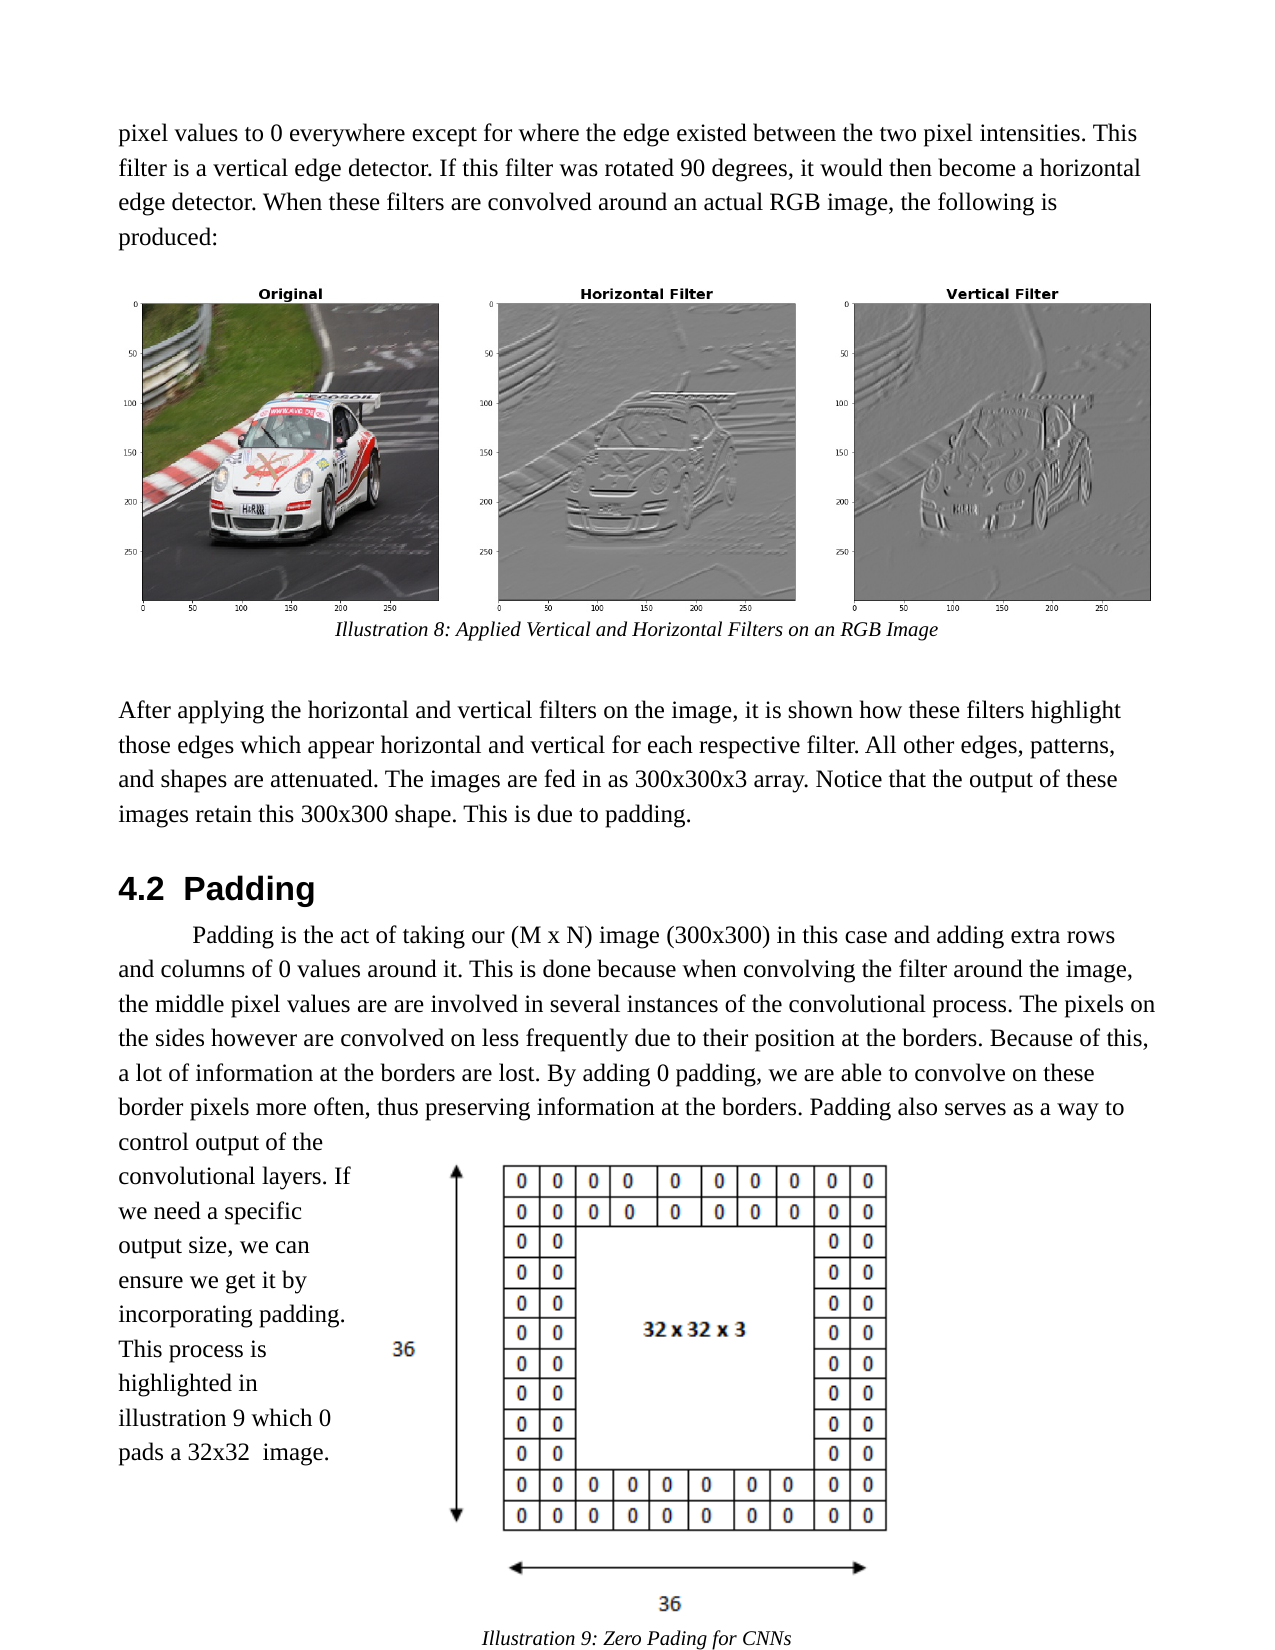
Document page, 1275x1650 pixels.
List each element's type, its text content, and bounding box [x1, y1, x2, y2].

text Padding is the act of taking our (M x N) image (300x300) in this case and adding extra rows and columns of 0 values around it. This is done because when convolving the filter around the image, the middle pixel values are are involved in several instances of the convolutional process. The pixels on the sides however are convolved on less frequently due to their position at the borders. Because of this, a lot of information at the borders are lost. By adding 0 padding, we are able to convolve on these border pixels more often, thus preserving information at the borders. Padding also serves as a way to control output of the convolutional layers. If we need a specific output size, we can ensure we get it by incorporating padding. This process is highlighted in illustration 9 which 0 pads a 32x32 image. [118, 920, 1157, 1466]
picture [358, 1141, 917, 1626]
text After applying the horizontal and vertical filters on the image, it is shown how these filters highlight those edges which appear horizontal and vertical for each respective filter. All other edges, patterns, and shapes are attenuated. The images are fed in as 300x300x3 array. Notice that the output of these images retain this 300x300 shape. This is due to padding. [118, 696, 1157, 828]
picture [118, 283, 1157, 617]
text Illustration 8: Applied Vertical and Horizontal Filters on an RGB Image [118, 617, 1157, 641]
text Illustration 9: Zero Pading for CNNs [359, 1626, 916, 1650]
text pixel values to 0 everywhere except for where the edge existed between the two pixel intensities. This filter is a vertical edge detector. If this filter was rotated 90 degrees, it would then become a horizontal edge detector. When these filters are convolved around an actual RGB image, the following is produced: [118, 118, 1157, 250]
subtitle 4.2 Padding [118, 869, 1157, 908]
